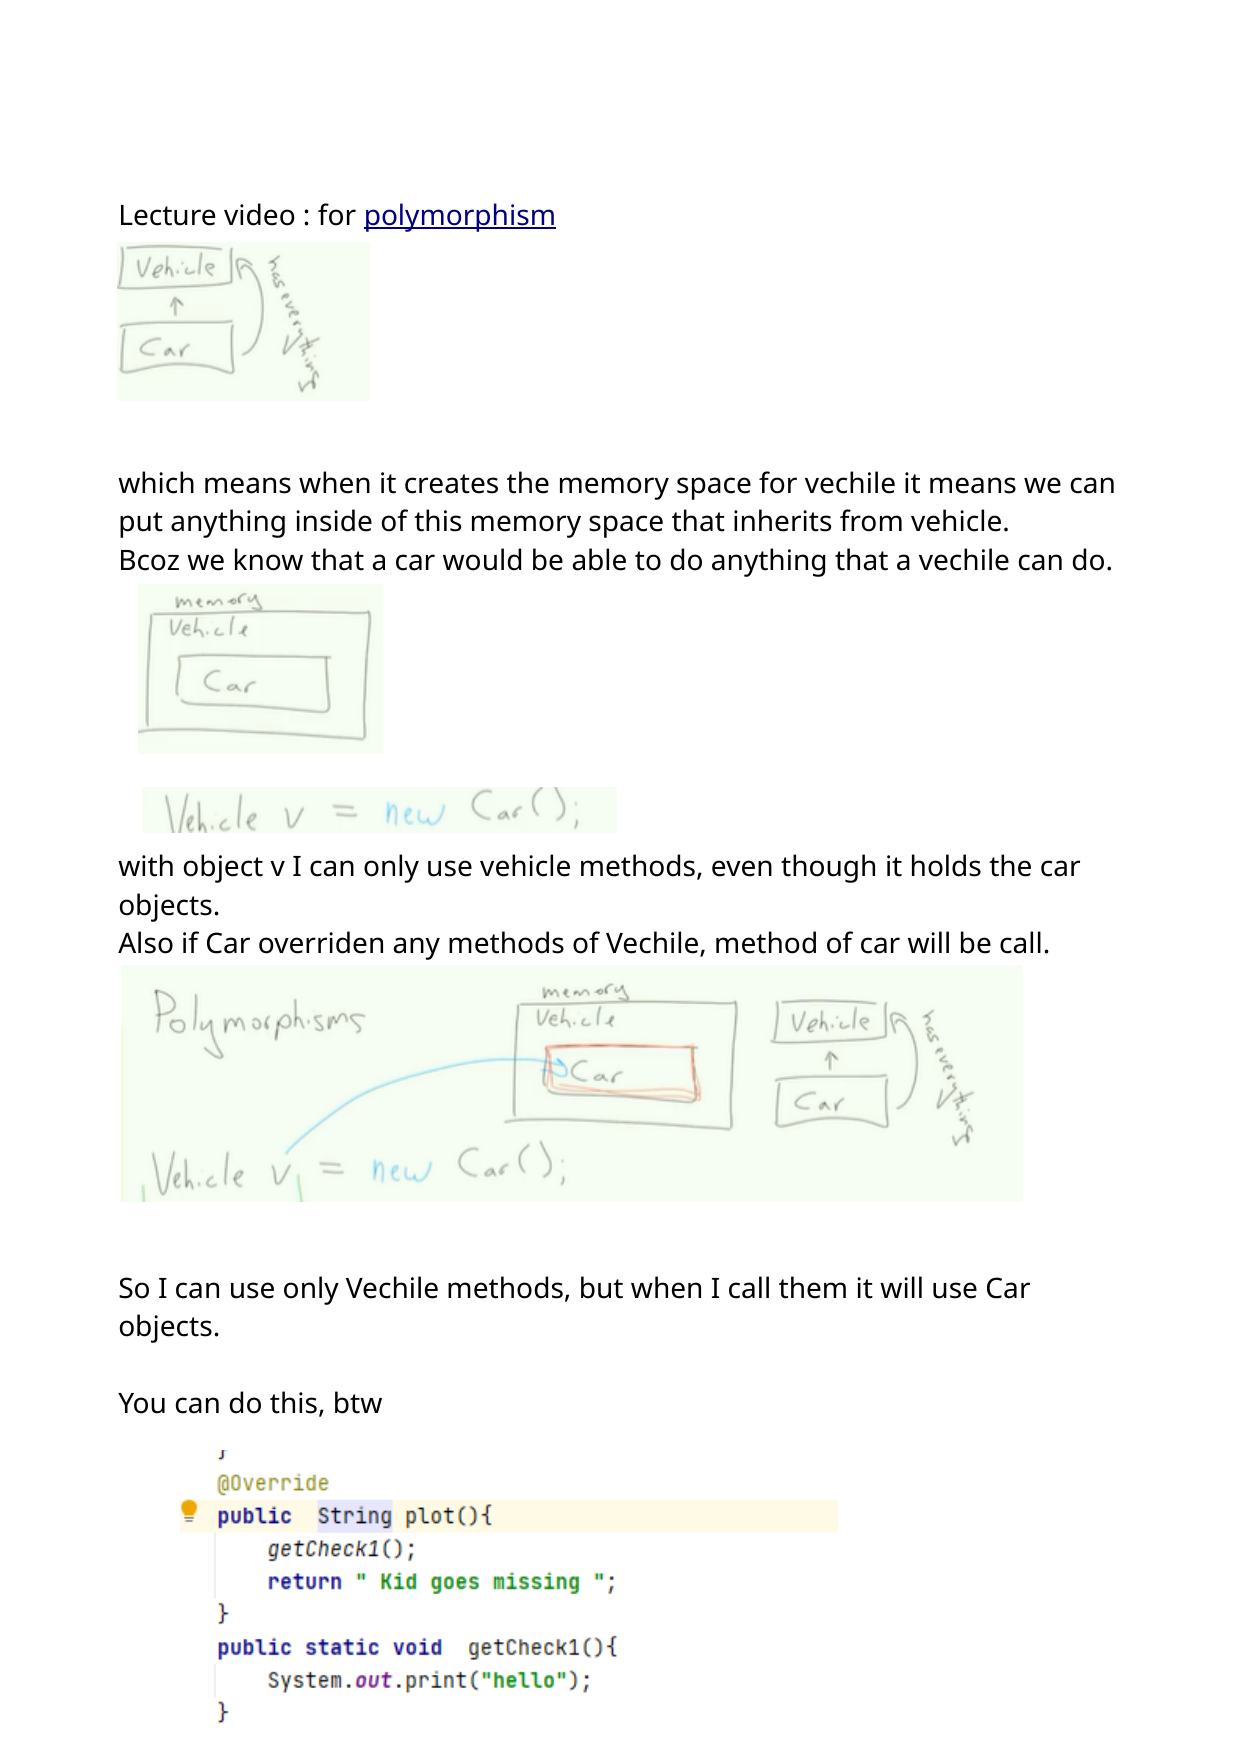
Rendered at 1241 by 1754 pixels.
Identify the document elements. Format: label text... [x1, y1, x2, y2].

picture [117, 242, 371, 401]
picture [138, 584, 384, 754]
text Bcoz we know that a car would be able to do anything that a vechile can do. [118, 540, 1122, 578]
text Also if Car overriden any methods of Vechile, method of car will be call. [118, 923, 1122, 961]
picture [180, 1450, 839, 1735]
picture [120, 965, 1023, 1202]
picture [142, 787, 617, 833]
text Lecture video : for polymorphism [118, 195, 1122, 233]
text You can do this, btw [118, 1383, 1122, 1421]
text which means when it creates the memory space for vechile it means we can put anything inside of this memory space that inherits from vehicle. [118, 463, 1122, 540]
text with object v I can only use vehicle methods, even though it holds the car objects. [118, 846, 1122, 923]
text So I can use only Vechile methods, but when I call them it will use Car objects. [118, 1268, 1122, 1345]
